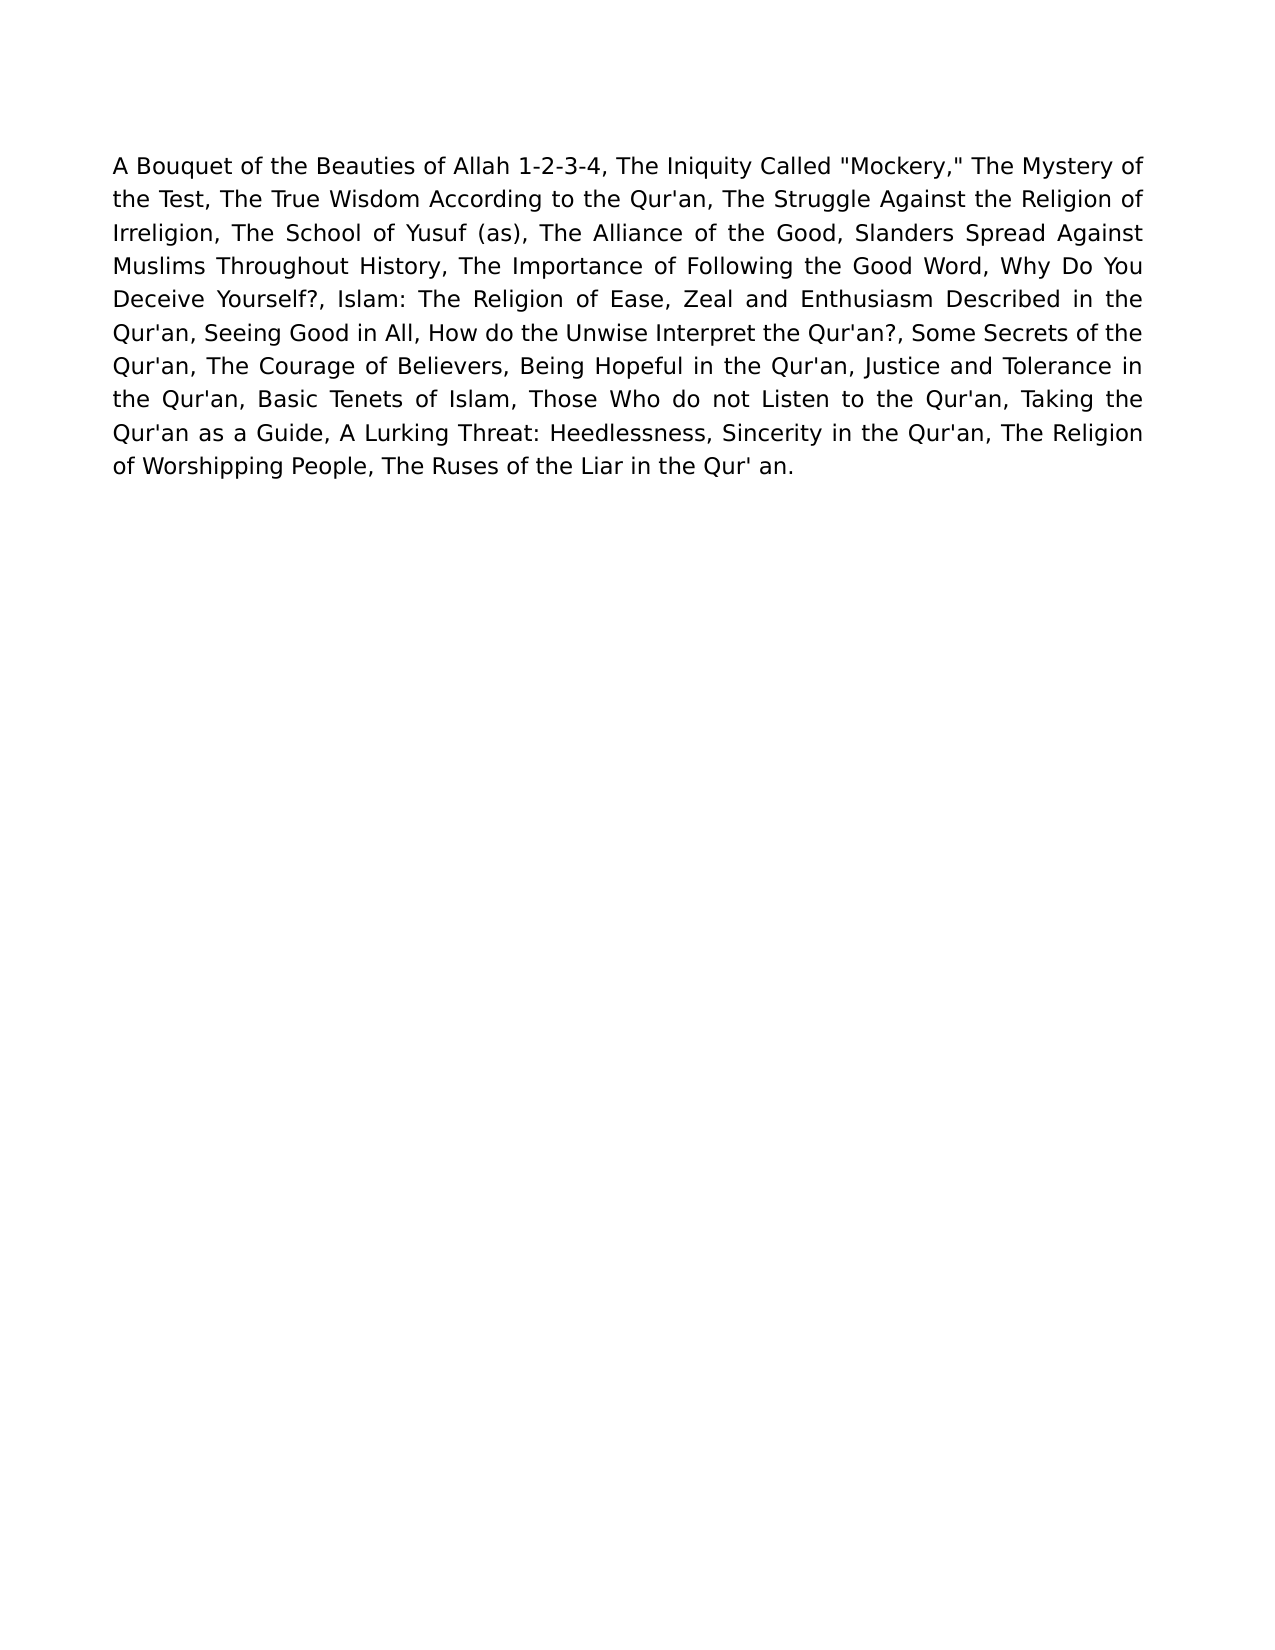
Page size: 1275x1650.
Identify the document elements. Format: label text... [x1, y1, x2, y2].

text A Bouquet of the Beauties of Allah 1-2-3-4, The Iniquity Called "Mockery," The Mystery of the Test, The True Wisdom According to the Qur'an, The Struggle Against the Religion of Irreligion, The School of Yusuf (as), The Alliance of the Good, Slanders Spread Against Muslims Throughout History, The Importance of Following the Good Word, Why Do You Deceive Yourself?, Islam: The Religion of Ease, Zeal and Enthusiasm Described in the Qur'an, Seeing Good in All, How do the Unwise Interpret the Qur'an?, Some Secrets of the Qur'an, The Courage of Believers, Being Hopeful in the Qur'an, Justice and Tolerance in the Qur'an, Basic Tenets of Islam, Those Who do not Listen to the Qur'an, Taking the Qur'an as a Guide, A Lurking Threat: Heedlessness, Sincerity in the Qur'an, The Religion of Worshipping People, The Ruses of the Liar in the Qur' an. [112, 148, 1145, 481]
